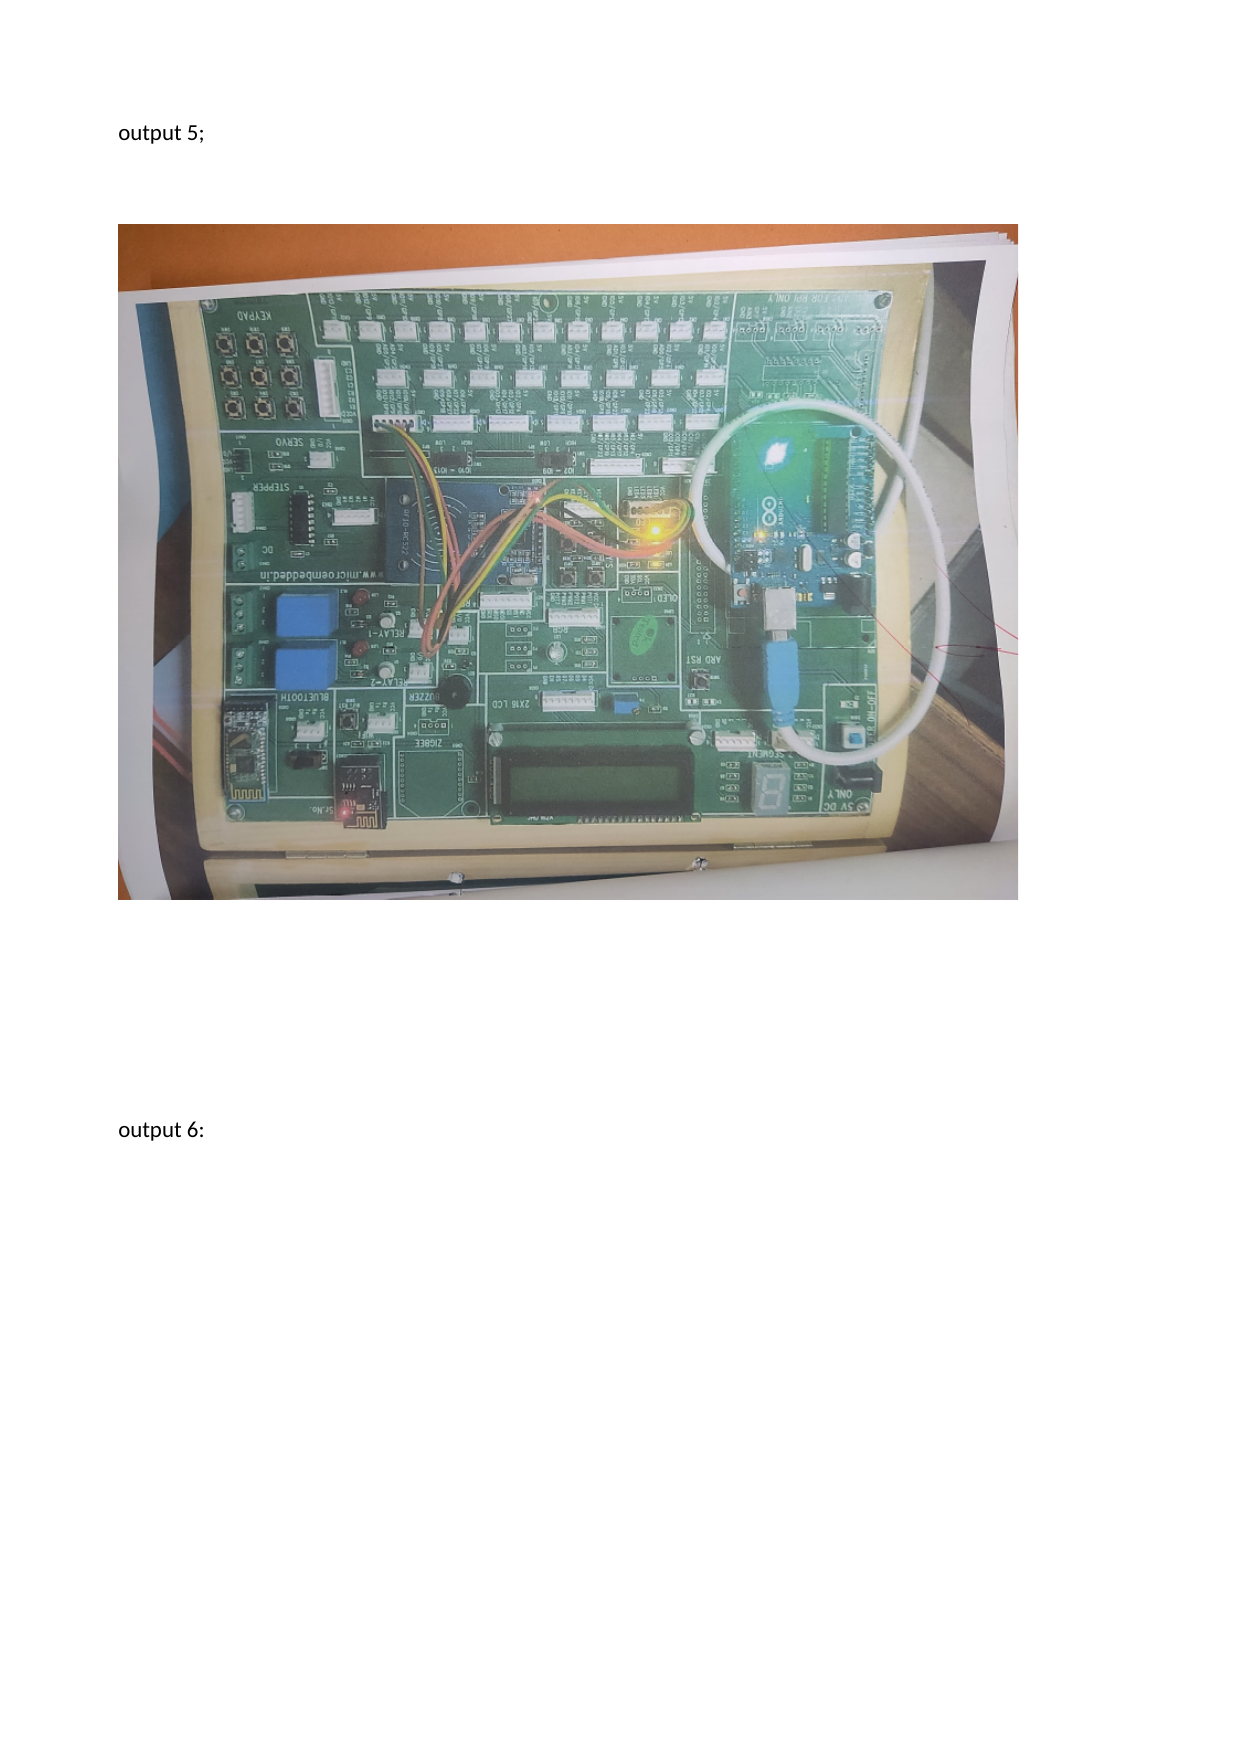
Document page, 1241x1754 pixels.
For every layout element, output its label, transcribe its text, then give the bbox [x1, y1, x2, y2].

text output 6: [118, 1115, 1122, 1143]
text output 5; [118, 118, 1122, 146]
